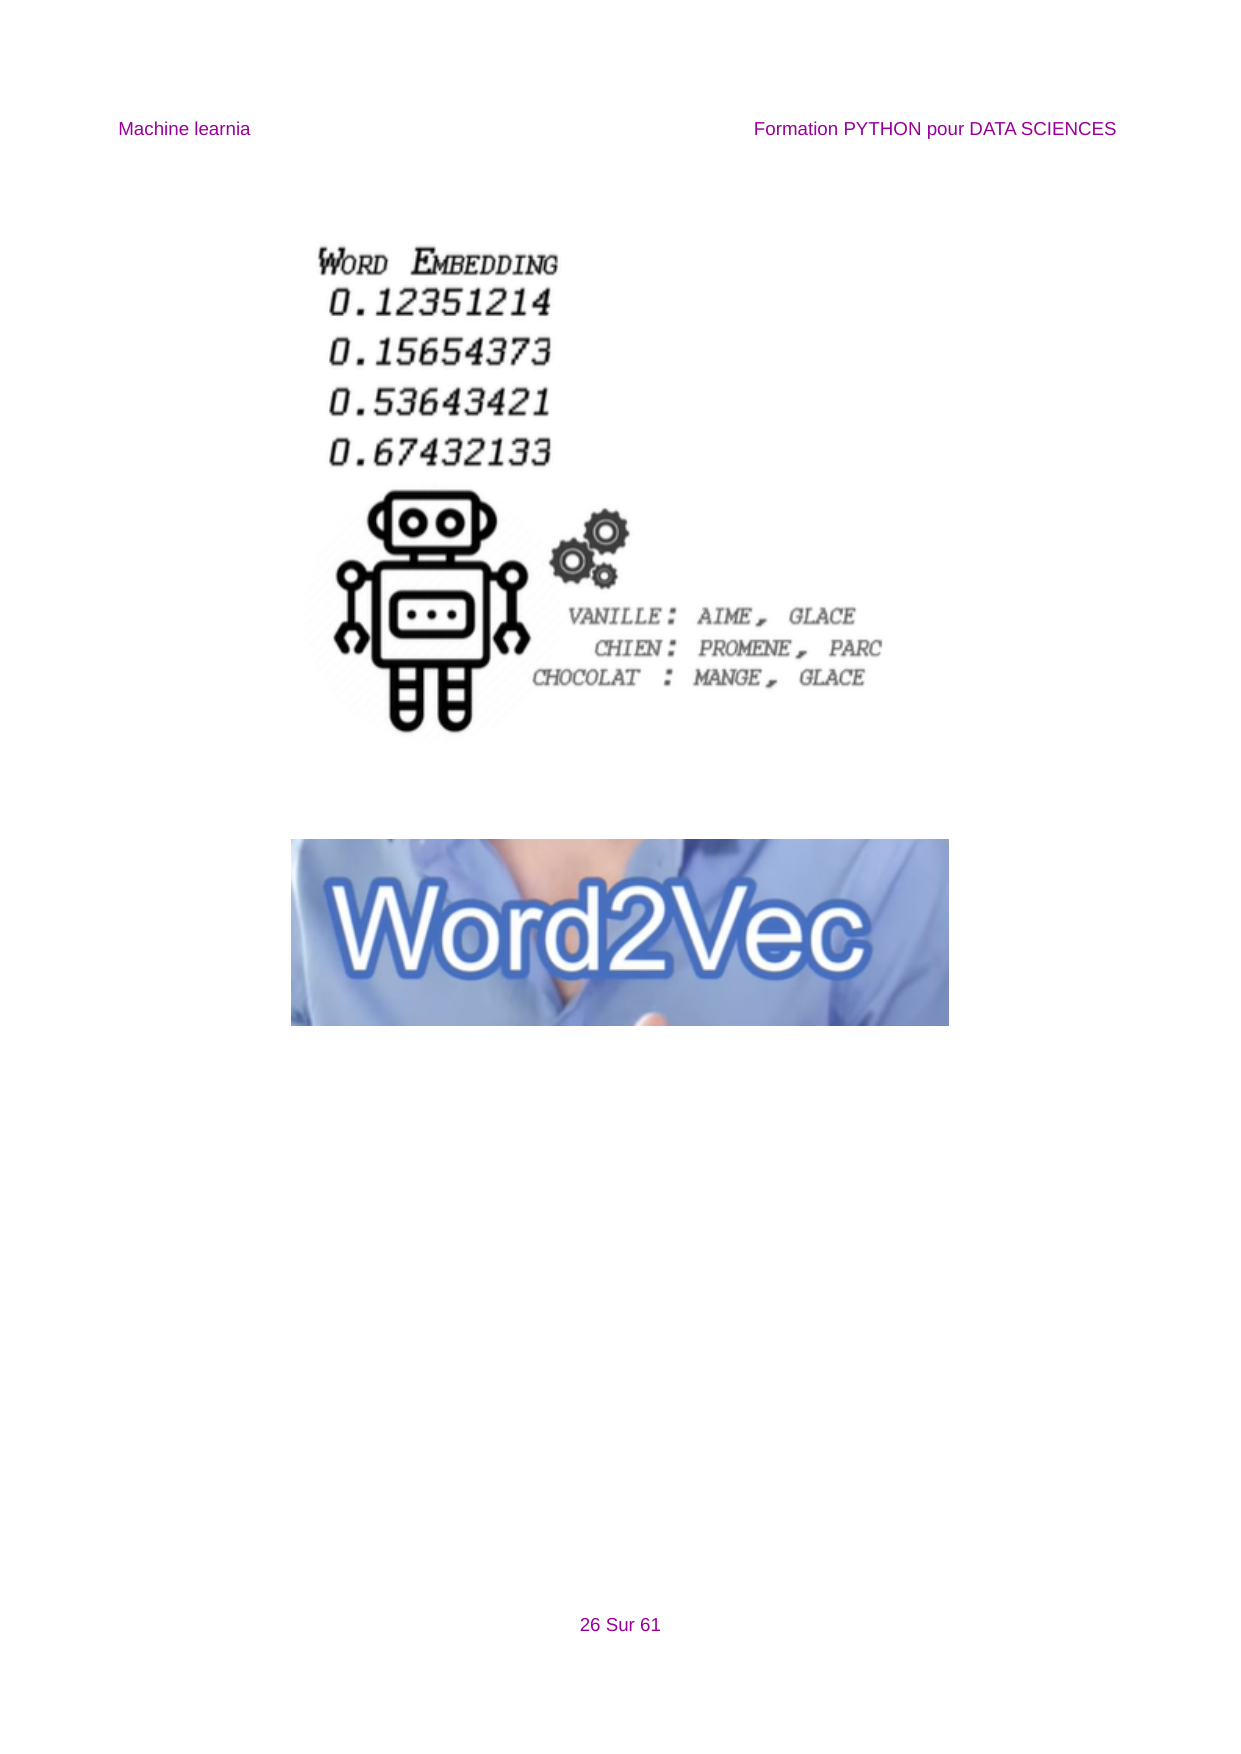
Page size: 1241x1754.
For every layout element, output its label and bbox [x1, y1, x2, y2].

picture [231, 169, 1009, 784]
picture [291, 839, 949, 1026]
